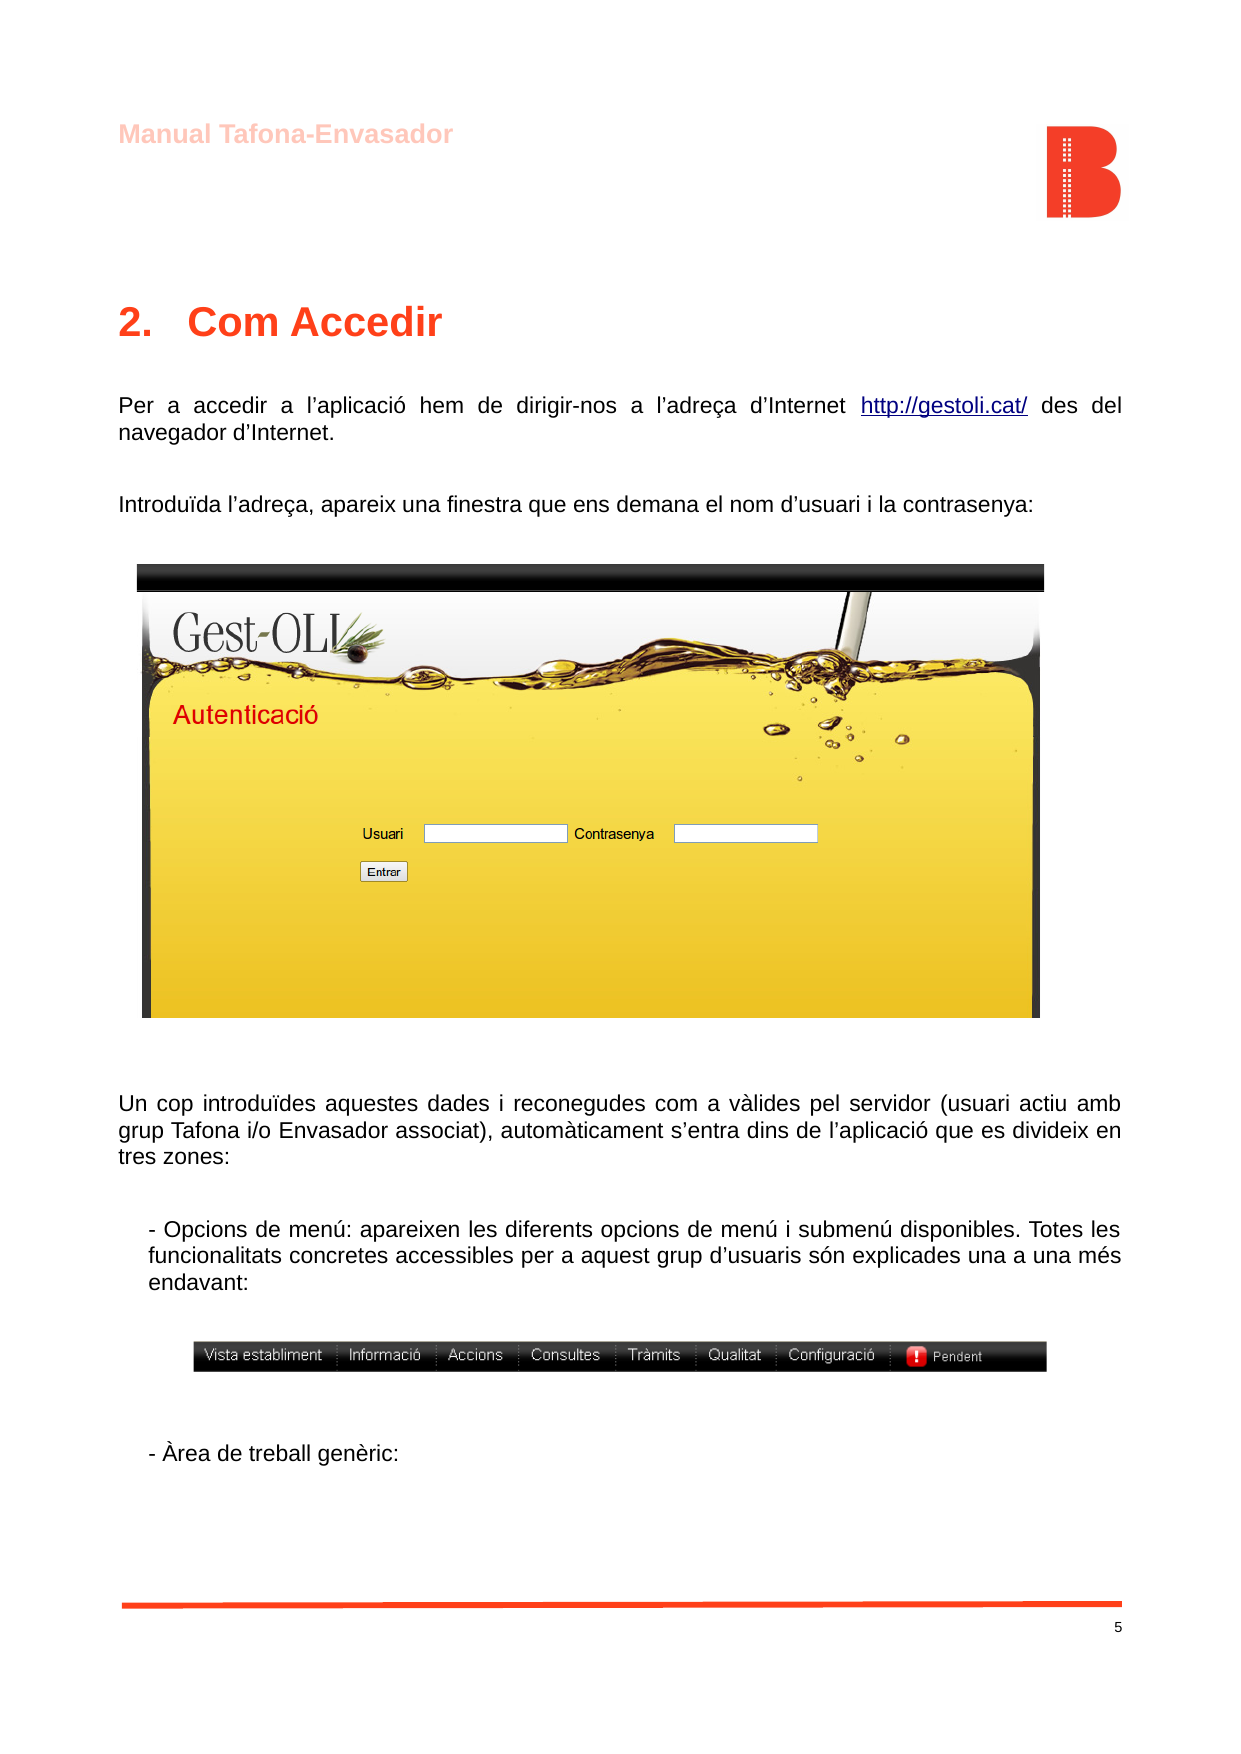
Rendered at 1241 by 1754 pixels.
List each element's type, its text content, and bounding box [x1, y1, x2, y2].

picture [1036, 124, 1130, 221]
picture [136, 564, 1045, 1018]
list - Àrea de treball genèric: [148, 1440, 1122, 1466]
list - Opcions de menú: apareixen les diferents opcions de menú i submenú disponibles. Totes les funcionalitats concretes accessibles per a aquest grup d’usuaris són explicades una a una més endavant: [148, 1216, 1122, 1295]
text Introduïda l’adreça, apareix una finestra que ens demana el nom d’usuari i la contrasenya: [118, 491, 1122, 518]
picture [193, 1341, 1047, 1372]
text Per a accedir a l’aplicació hem de dirigir-nos a l’adreça d’Internet http://gestoli.cat/ des del navegador d’Internet. [118, 392, 1122, 445]
text Un cop introduïdes aquestes dades i reconegudes com a vàlides pel servidor (usuari actiu amb grup Tafona i/o Envasador associat), automàticament s’entra dins de l’aplicació que es divideix en tres zones: [118, 1090, 1122, 1169]
subtitle Com Accedir [118, 298, 1122, 346]
